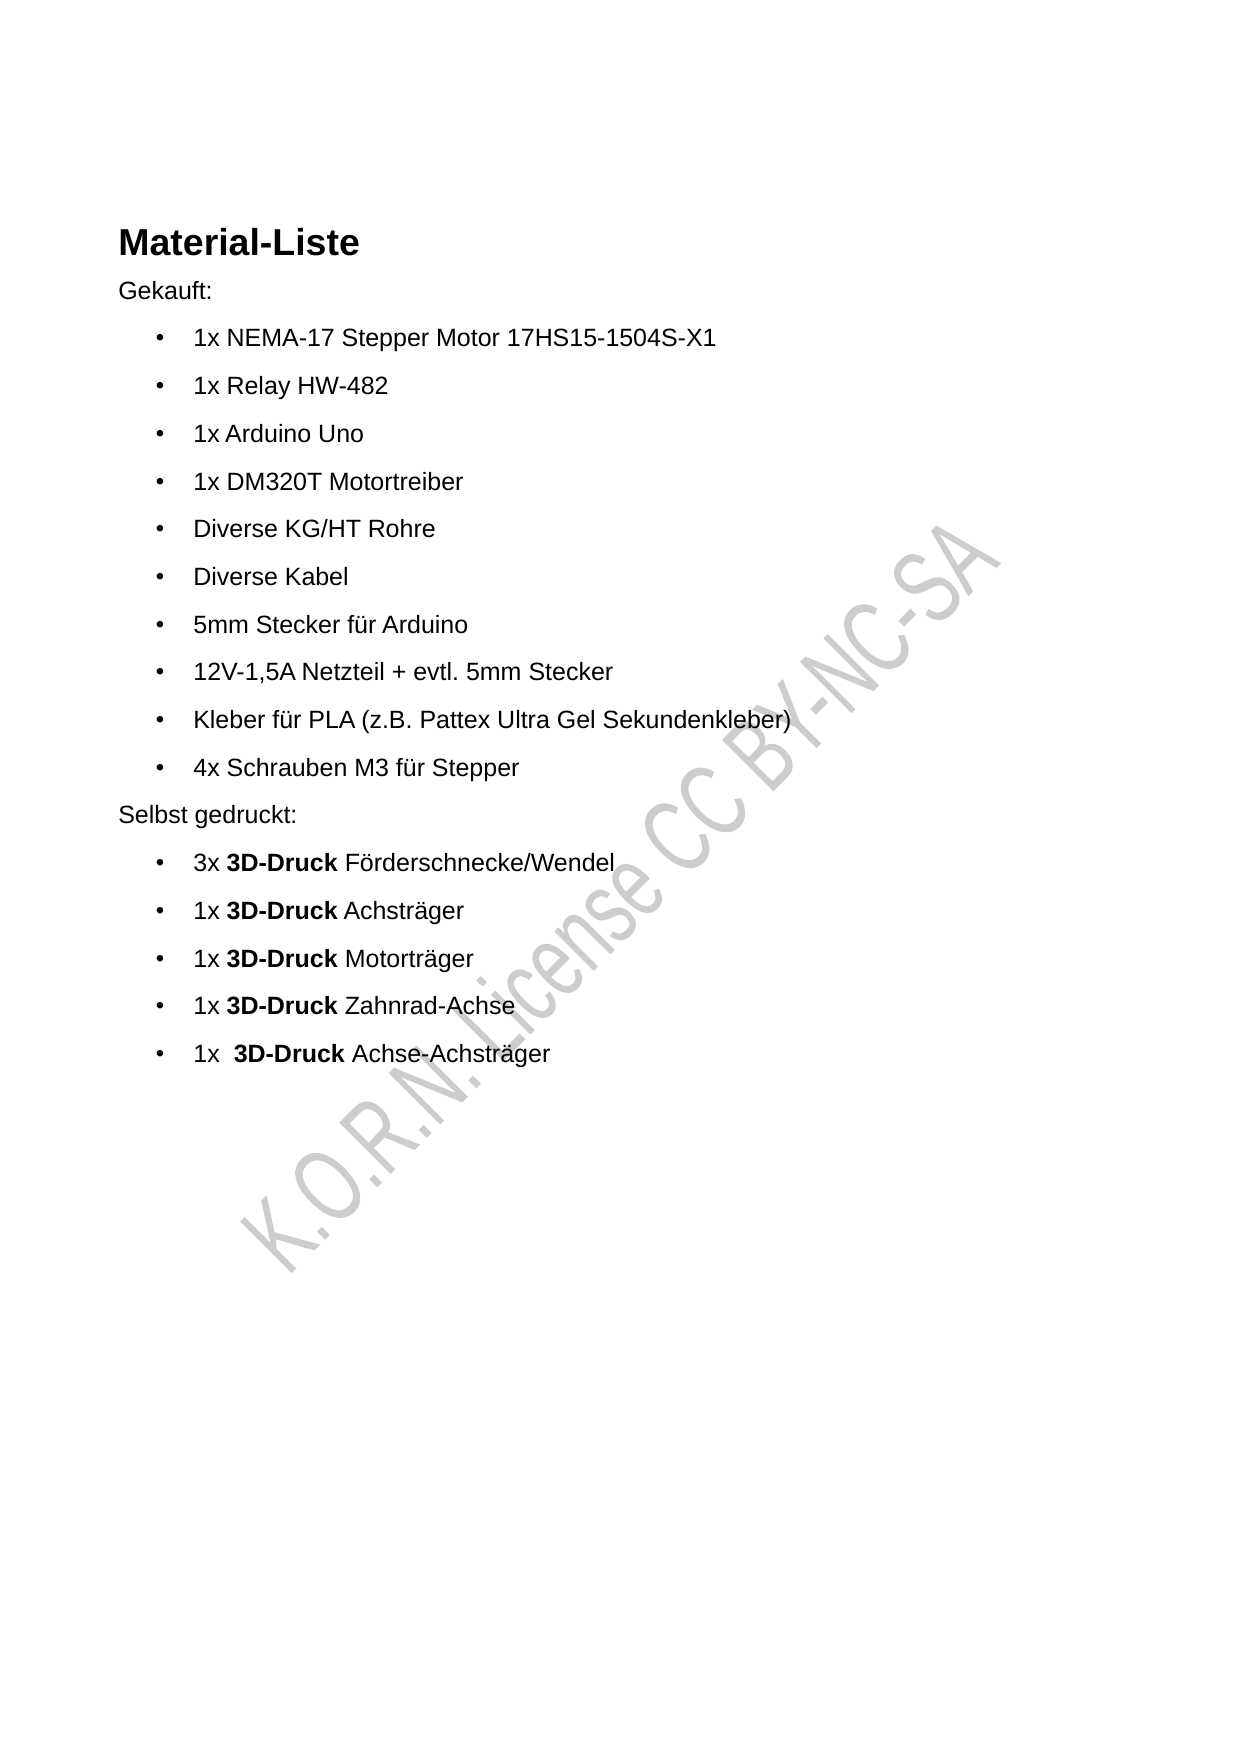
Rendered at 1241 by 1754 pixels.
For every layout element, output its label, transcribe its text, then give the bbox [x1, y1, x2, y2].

list 1x 3D-Druck Achsträger [156, 896, 629, 925]
list [852, 657, 1122, 686]
list [963, 562, 1122, 591]
subtitle Material-Liste [118, 220, 1122, 263]
text [739, 801, 1122, 829]
text Gekauft: [118, 276, 1122, 304]
list 1x 3D-Druck Motorträger [156, 943, 544, 972]
list [809, 657, 864, 680]
list Diverse Kabel [156, 562, 904, 591]
list [816, 668, 858, 686]
list 1x 3D-Druck Zahnrad-Achse [497, 991, 1122, 1020]
list 12V-1,5A Netzteil + evtl. 5mm Stecker [156, 657, 823, 686]
list 4x Schrauben M3 für Stepper [156, 753, 763, 782]
list 5mm Stecker für Arduino [156, 610, 849, 638]
list 3x 3D-Druck Förderschnecke/Wendel [156, 848, 1122, 877]
list [548, 943, 1122, 972]
list 1x DM320T Motortreiber [156, 467, 1122, 495]
text Selbst gedruckt: [118, 801, 711, 829]
list [755, 753, 785, 780]
list 1x 3D-Druck Zahnrad-Achse [156, 991, 514, 1020]
list Kleber für PLA (z.B. Pattex Ultra Gel Sekundenkleber) [156, 705, 801, 734]
list [794, 705, 1122, 734]
list 1x 3D-Druck Achse-Achsträger [156, 1039, 1122, 1068]
text [694, 801, 737, 824]
list [902, 562, 964, 591]
list 1x Relay HW-482 [156, 371, 1122, 400]
list Diverse KG/HT Rohre [156, 514, 1122, 543]
list 1x NEMA-17 Stepper Motor 17HS15-1504S-X1 [156, 323, 1122, 352]
list 1x 3D-Druck Zahnrad-Achse [518, 991, 549, 1010]
list [852, 610, 1122, 638]
list [784, 753, 1122, 782]
list [593, 896, 1122, 925]
list 1x Arduino Uno [156, 419, 1122, 448]
